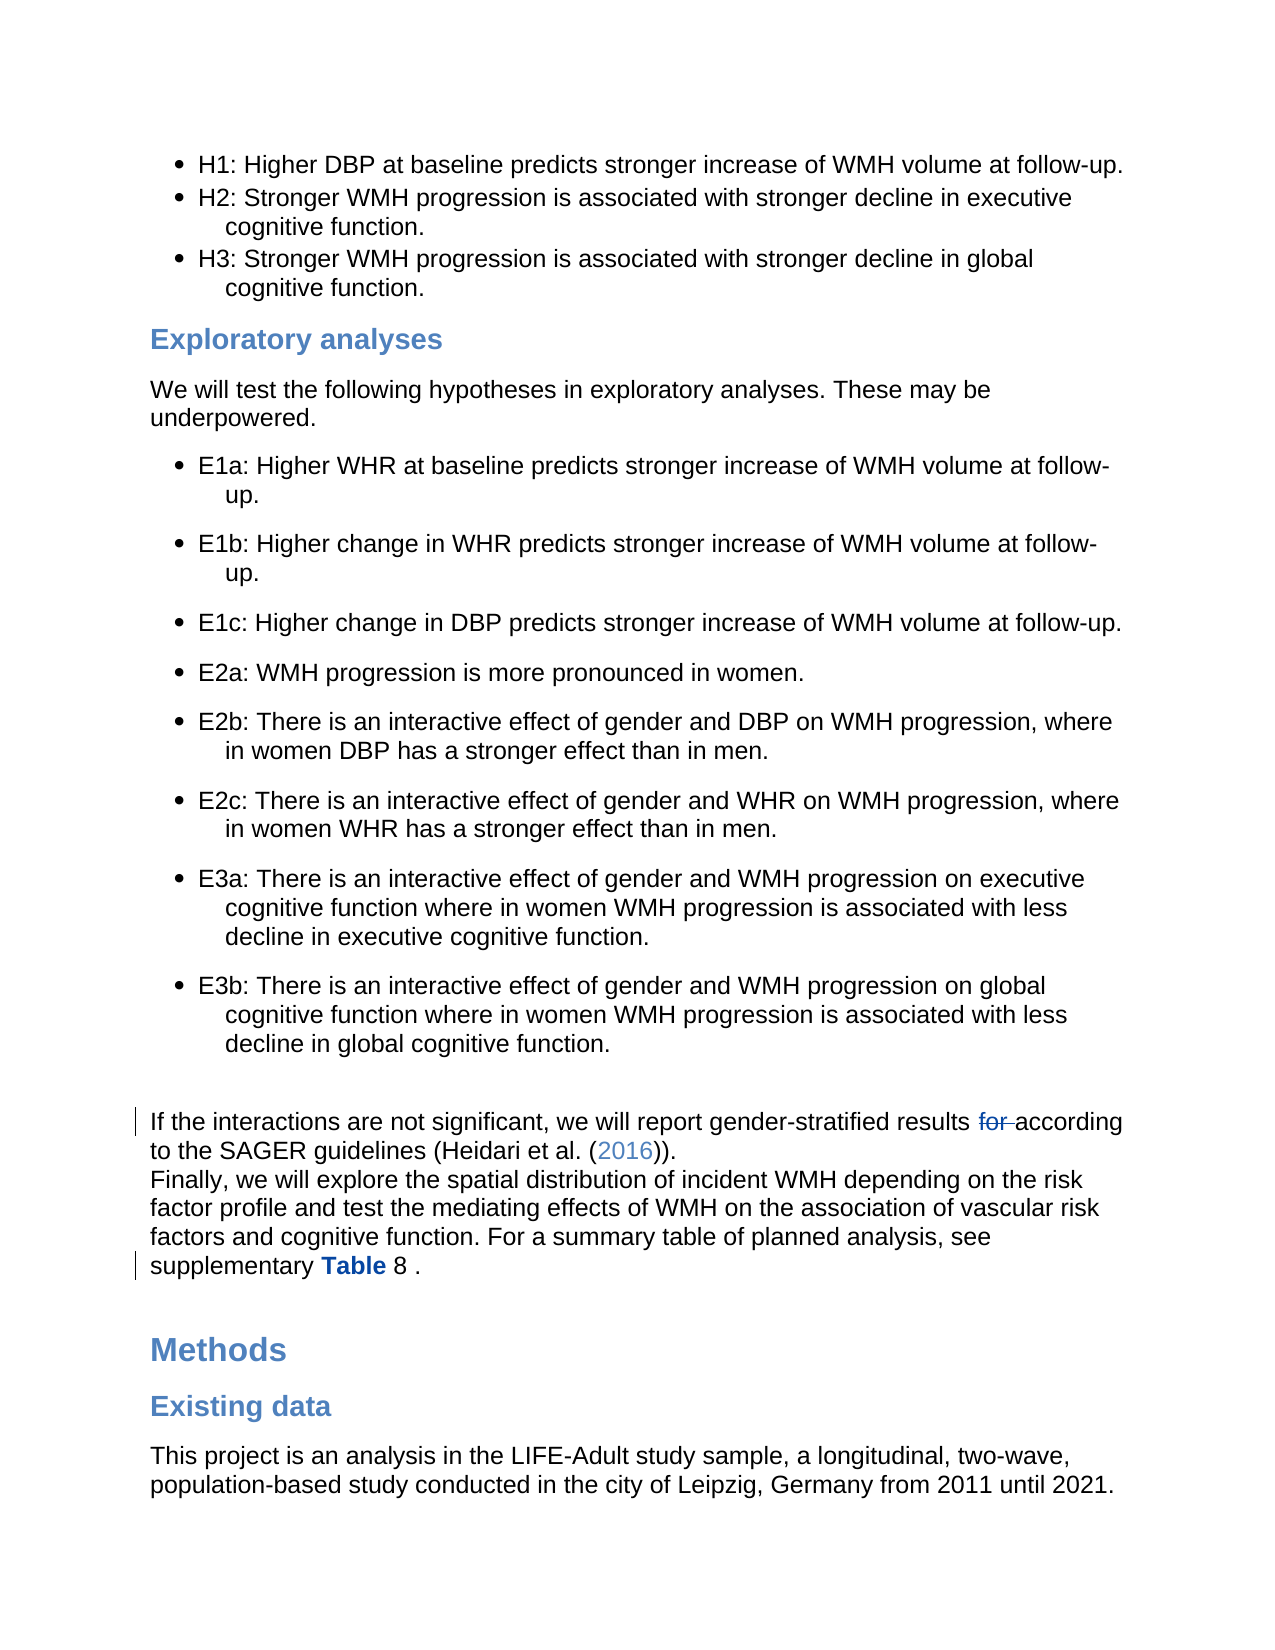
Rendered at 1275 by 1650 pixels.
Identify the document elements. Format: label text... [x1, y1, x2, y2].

list H1: Higher DBP at baseline predicts stronger increase of WMH volume at follow-up. [175, 150, 1125, 179]
list E3b: There is an interactive effect of gender and WMH progression on global cognitive function where in women WMH progression is associated with less decline in global cognitive function. [175, 971, 1125, 1086]
subtitle Methods [150, 1330, 1125, 1368]
list E1a: Higher WHR at baseline predicts stronger increase of WMH volume at follow-up. [175, 451, 1125, 508]
list E2b: There is an interactive effect of gender and DBP on WMH progression, where in women DBP has a stronger effect than in men. [175, 707, 1125, 765]
subtitle Existing data [150, 1389, 1125, 1422]
text If the interactions are not significant, we will report gender-stratified results according to the SAGER guidelines (Heidari et al. (2016)). Finally, we will explore the spatial distribution of incident WMH depending on the risk factor profile and test the mediating effects of WMH on the association of vascular risk factors and cognitive function. For a summary table of planned analysis, see supplementary Table 8 . [150, 1107, 1125, 1280]
list E3a: There is an interactive effect of gender and WMH progression on executive cognitive function where in women WMH progression is associated with less decline in executive cognitive function. [175, 864, 1125, 950]
list H3: Stronger WMH progression is associated with stronger decline in global cognitive function. [175, 244, 1125, 302]
list E1c: Higher change in DBP predicts stronger increase of WMH volume at follow-up. [175, 608, 1125, 637]
text This project is an analysis in the LIFE-Adult study sample, a longitudinal, two-wave, population-based study conducted in the city of Leipzig, Germany from 2011 until 2021. [150, 1441, 1125, 1499]
list E1b: Higher change in WHR predicts stronger increase of WMH volume at follow-up. [175, 529, 1125, 587]
list H2: Stronger WMH progression is associated with stronger decline in executive cognitive function. [175, 183, 1125, 240]
list E2c: There is an interactive effect of gender and WHR on WMH progression, where in women WHR has a stronger effect than in men. [175, 786, 1125, 843]
text We will test the following hypotheses in exploratory analyses. These may be underpowered. [150, 375, 1125, 432]
subtitle Exploratory analyses [150, 322, 1125, 356]
list E2a: WMH progression is more pronounced in women. [175, 657, 1125, 686]
